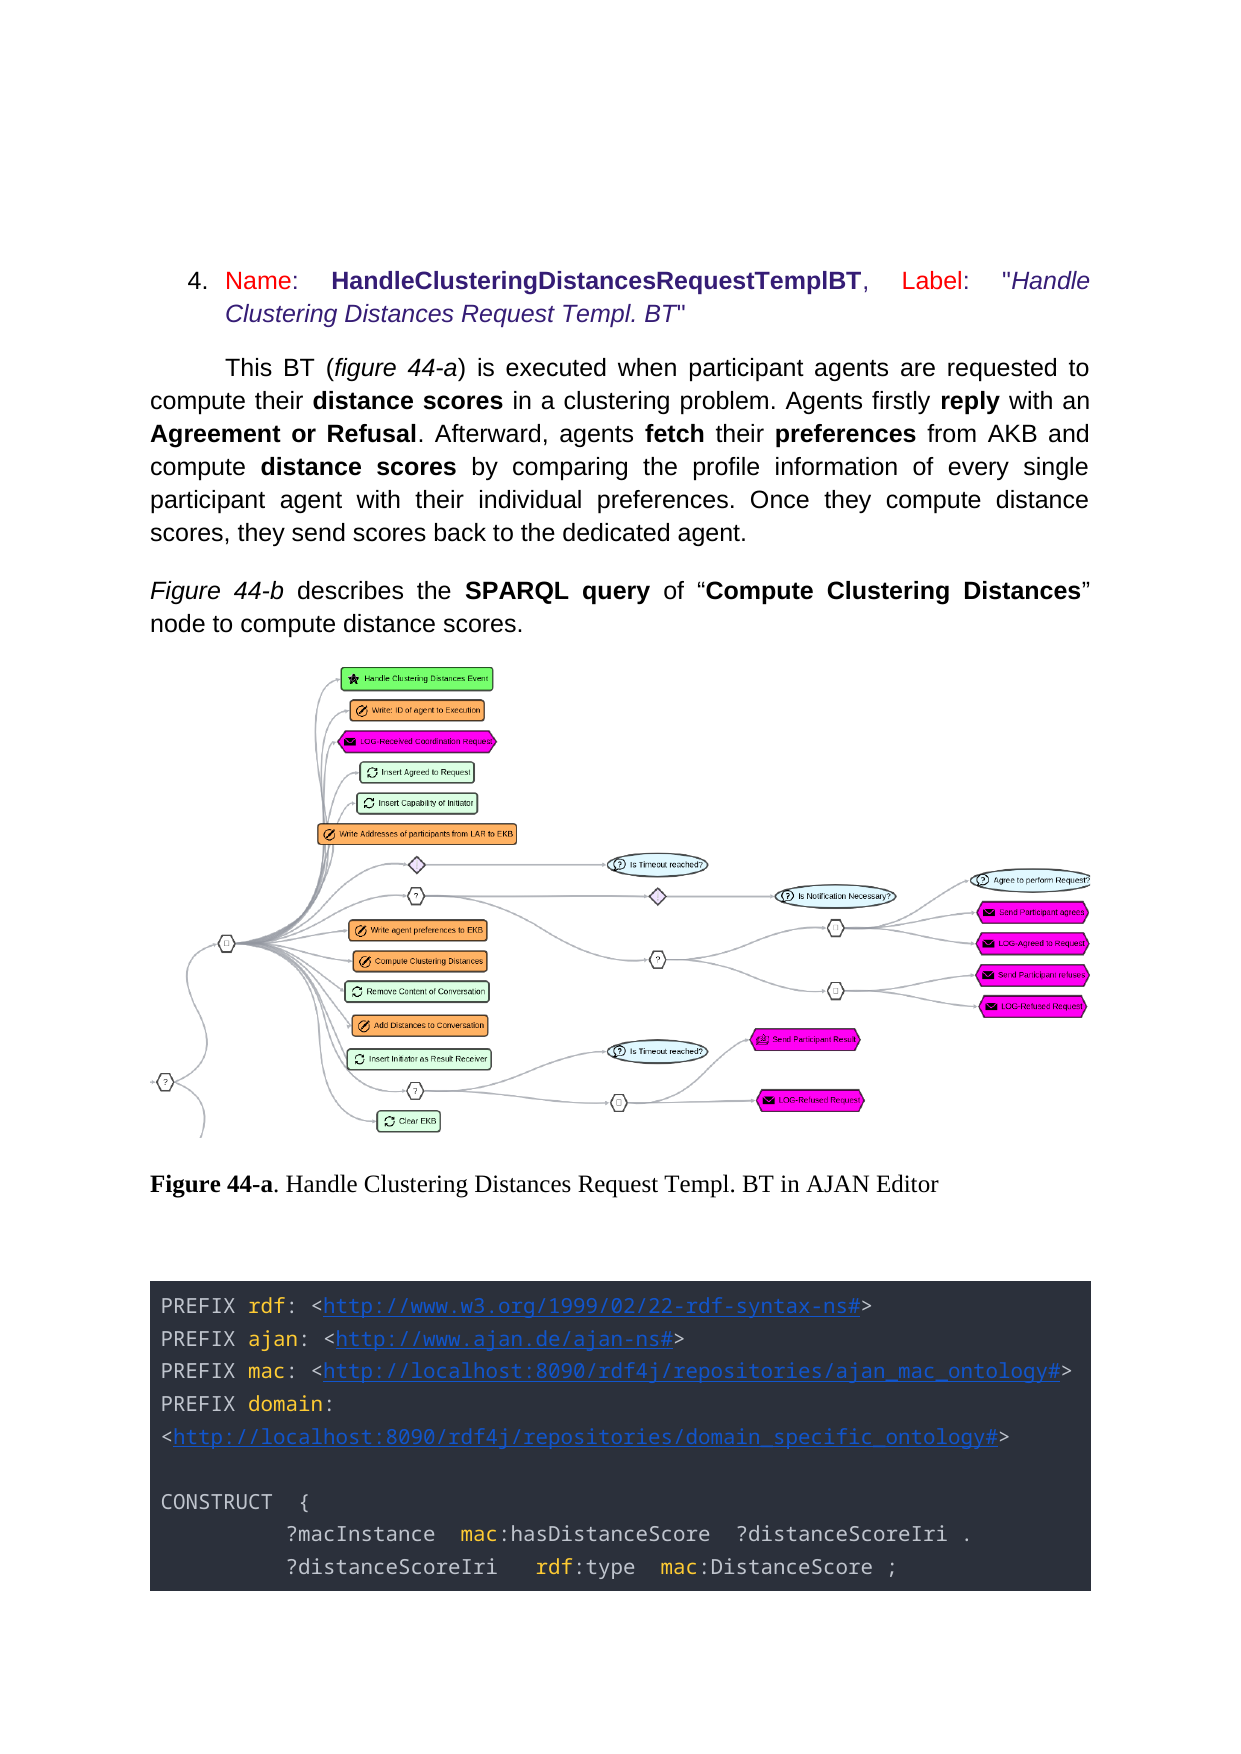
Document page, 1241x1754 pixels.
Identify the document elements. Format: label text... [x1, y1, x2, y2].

list Name: HandleClusteringDistancesRequestTemplBT, Label: "Handle Clustering Distances Request Templ. BT" [187, 266, 1090, 328]
text This BT (figure 44-a) is executed when participant agents are requested to compute their distance scores in a clustering problem. Agents firstly reply with an Agreement or Refusal. Afterward, agents fetch their preferences from AKB and compute distance scores by comparing the profile information of every single participant agent with their individual preferences. Once they compute distance scores, they send scores back to the dedicated agent. [150, 353, 1090, 547]
table_header PREFIX rdf: <http://www.w3.org/1999/02/22-rdf-syntax-ns#> PREFIX ajan: <http://www.ajan.de/ajan-ns#> PREFIX mac: <http://localhost:8090/rdf4j/repositories/ajan_mac_ontology#> PREFIX domain: <http://localhost:8090/rdf4j/repositories/domain_specific_ontology#> CONSTRUCT { ?macInstance mac:hasDistanceScore ?distanceScoreIri . ?distanceScoreIri rdf:type mac:DistanceScore ; [150, 1281, 1091, 1591]
text Figure 44-b describes the SPARQL query of “Compute Clustering Distances” node to compute distance scores. [150, 576, 1090, 638]
text Figure 44-a. Handle Clustering Distances Request Templ. BT in AJAN Editor [150, 1169, 1090, 1198]
picture [150, 667, 1091, 1138]
